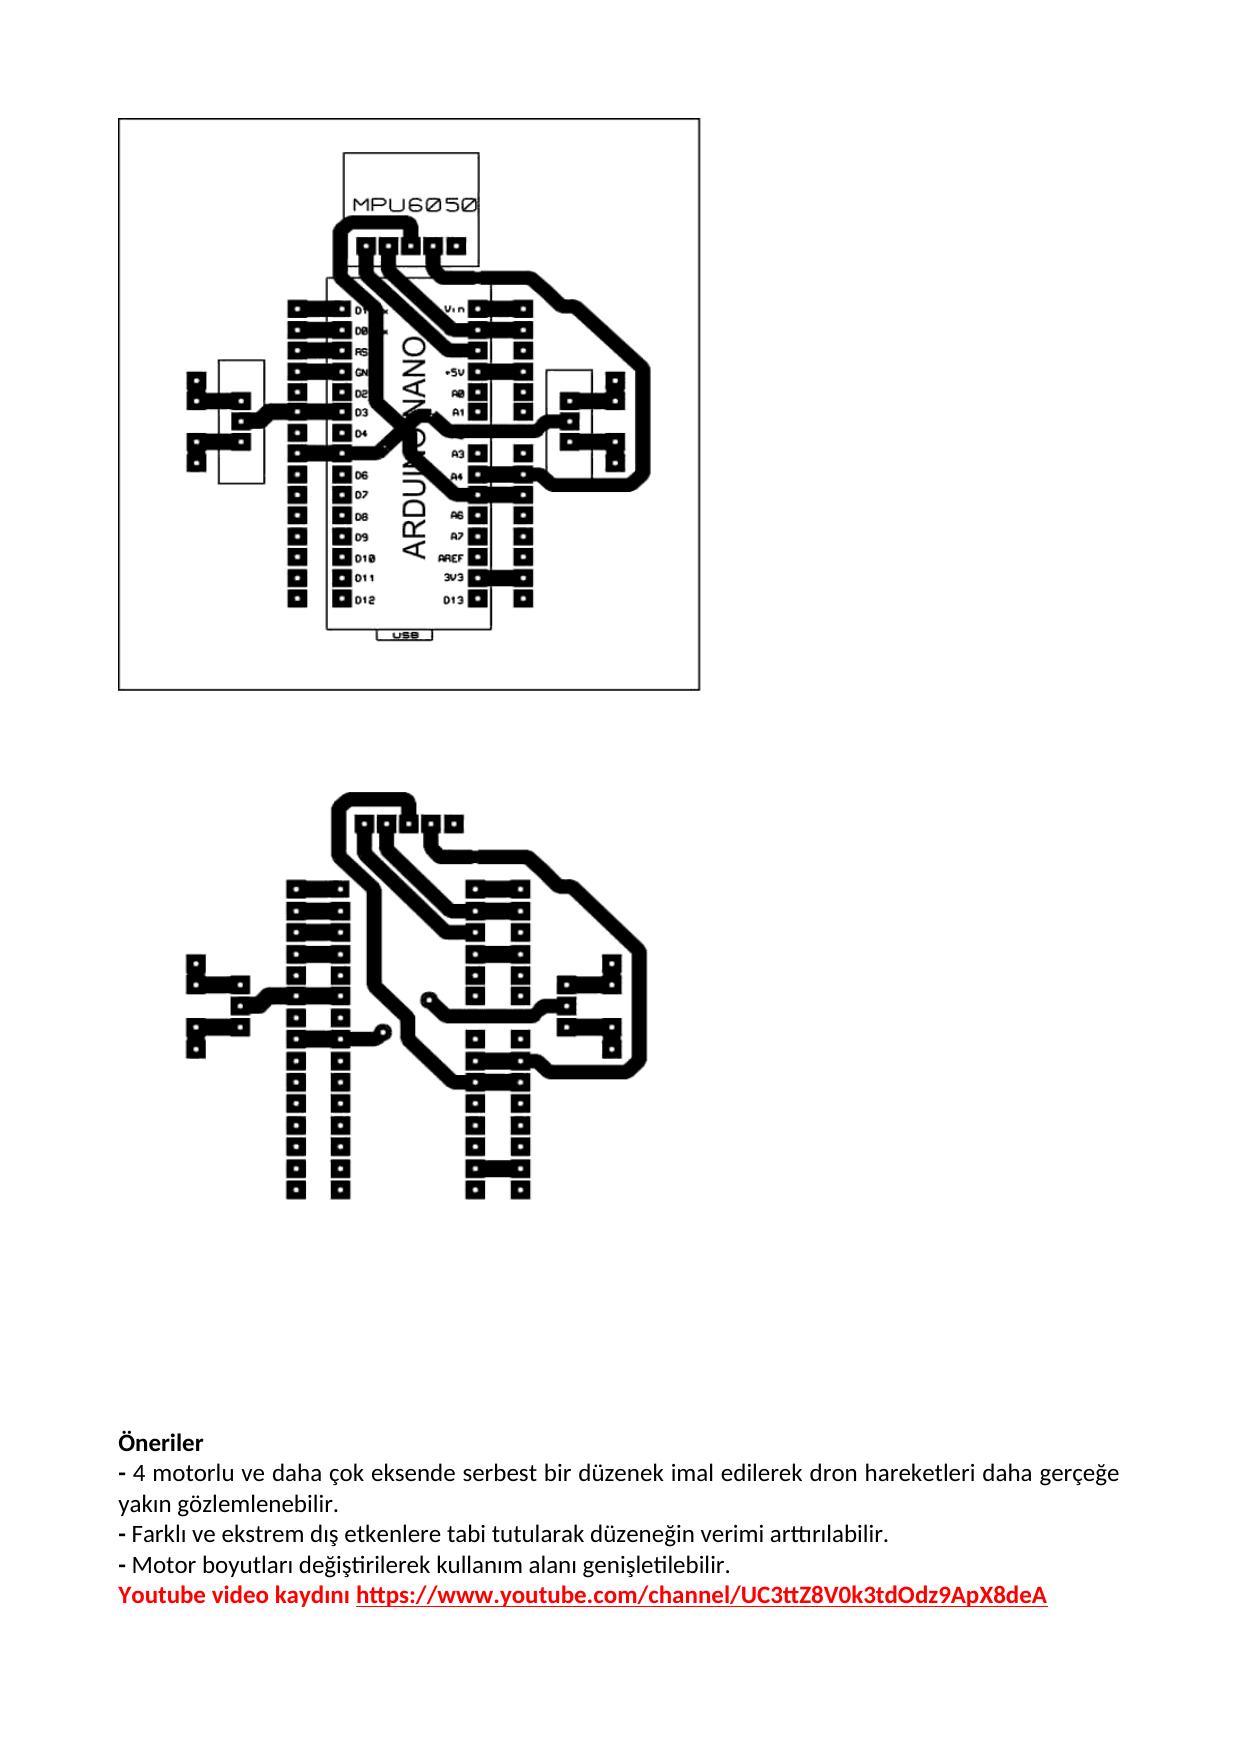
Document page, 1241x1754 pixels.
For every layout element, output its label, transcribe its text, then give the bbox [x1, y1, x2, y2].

text - Farklı ve ekstrem dış etkenlere tabi tutularak düzeneğin verimi arttırılabilir. [118, 1518, 1122, 1549]
text - 4 motorlu ve daha çok eksende serbest bir düzenek imal edilerek dron hareketleri daha gerçeğe yakın gözlemlenebilir. [118, 1457, 1122, 1518]
text Öneriler [118, 1427, 1122, 1457]
text - Motor boyutları değiştirilerek kullanım alanı genişletilebilir. [118, 1549, 1122, 1579]
text Youtube video kaydını https://www.youtube.com/channel/UC3ttZ8V0k3tdOdz9ApX8deA [118, 1579, 1122, 1610]
